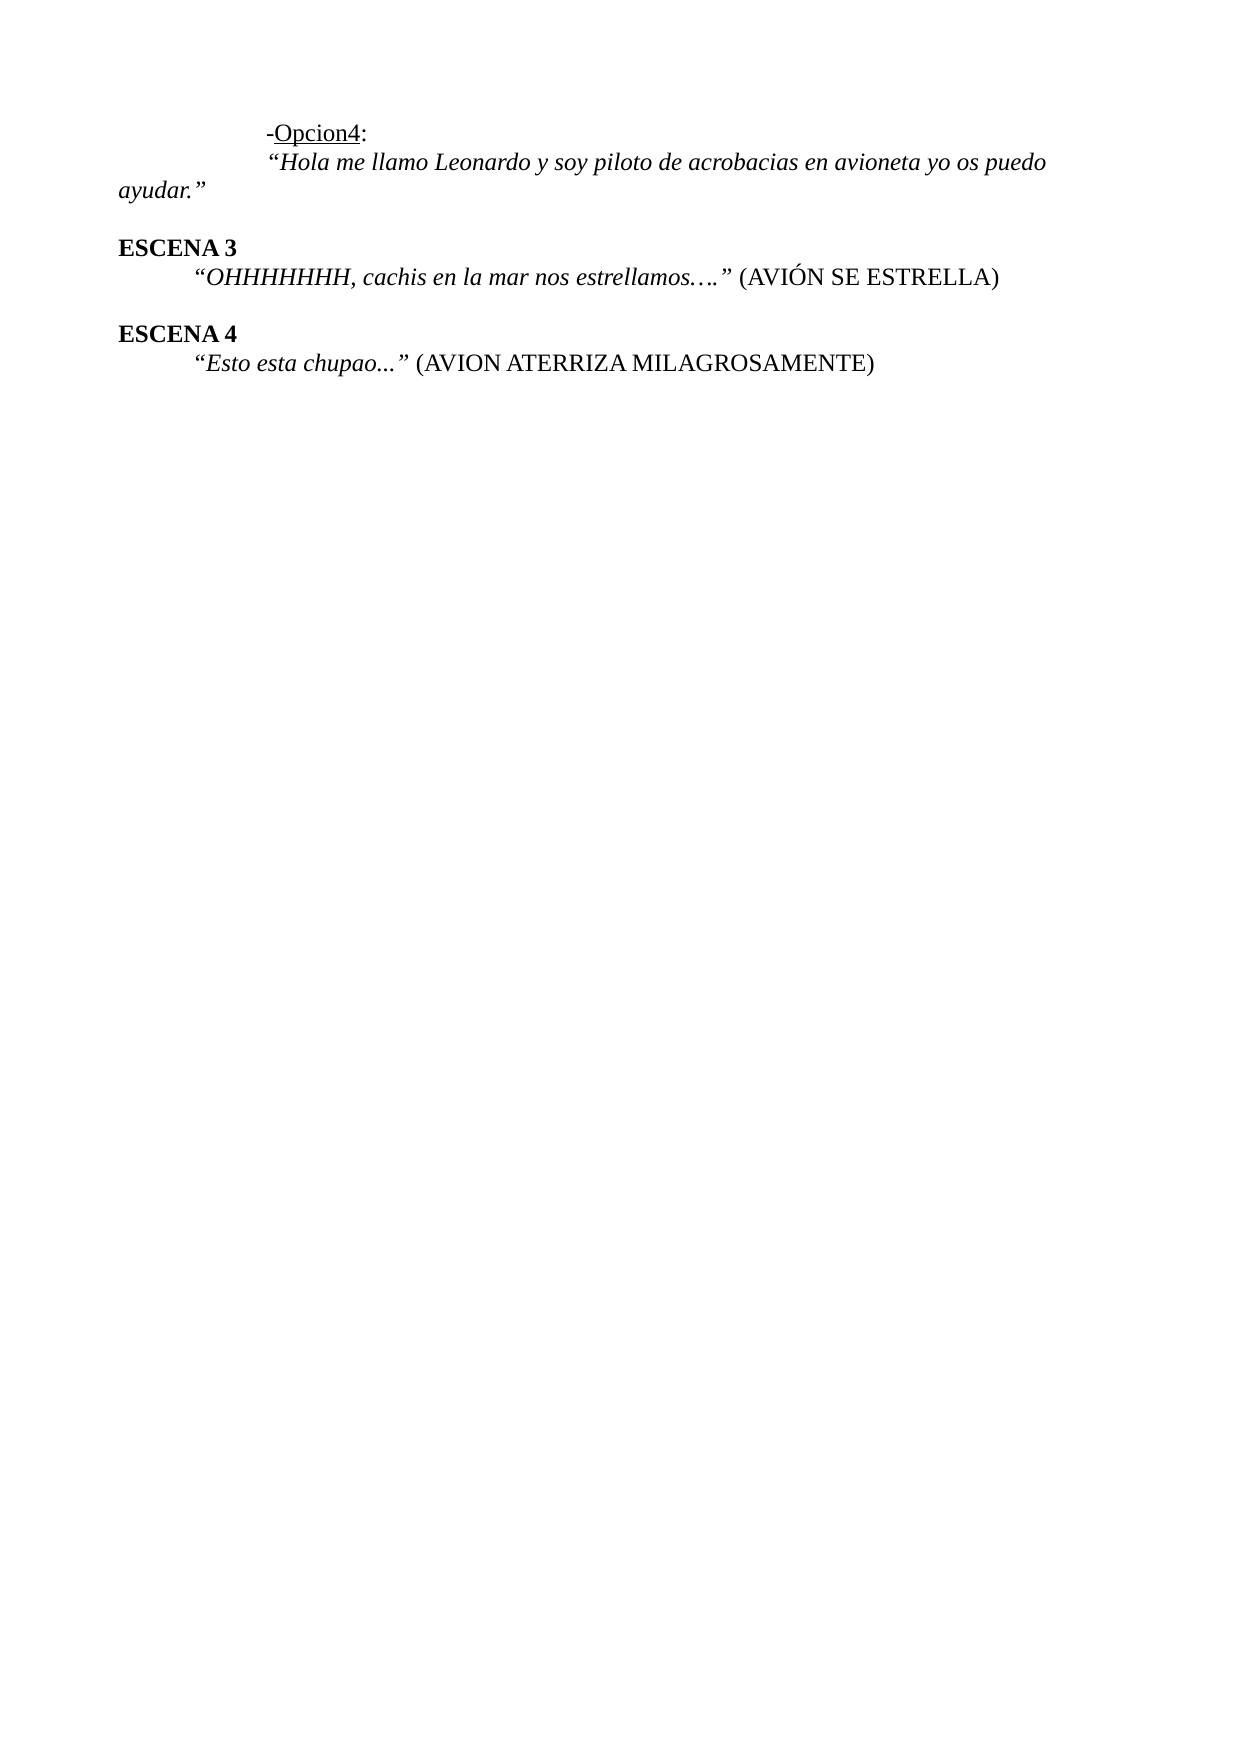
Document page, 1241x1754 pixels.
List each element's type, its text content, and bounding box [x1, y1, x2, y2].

text ESCENA 3 [118, 233, 1122, 262]
text “OHHHHHHH, cachis en la mar nos estrellamos….” (AVIÓN SE ESTRELLA) [118, 262, 1122, 291]
text “Hola me llamo Leonardo y soy piloto de acrobacias en avioneta yo os puedo ayudar.” [118, 147, 1122, 204]
text ESCENA 4 [118, 319, 1122, 348]
text -Opcion4: [118, 118, 1122, 147]
text “Esto esta chupao...” (AVION ATERRIZA MILAGROSAMENTE) [118, 348, 1122, 377]
